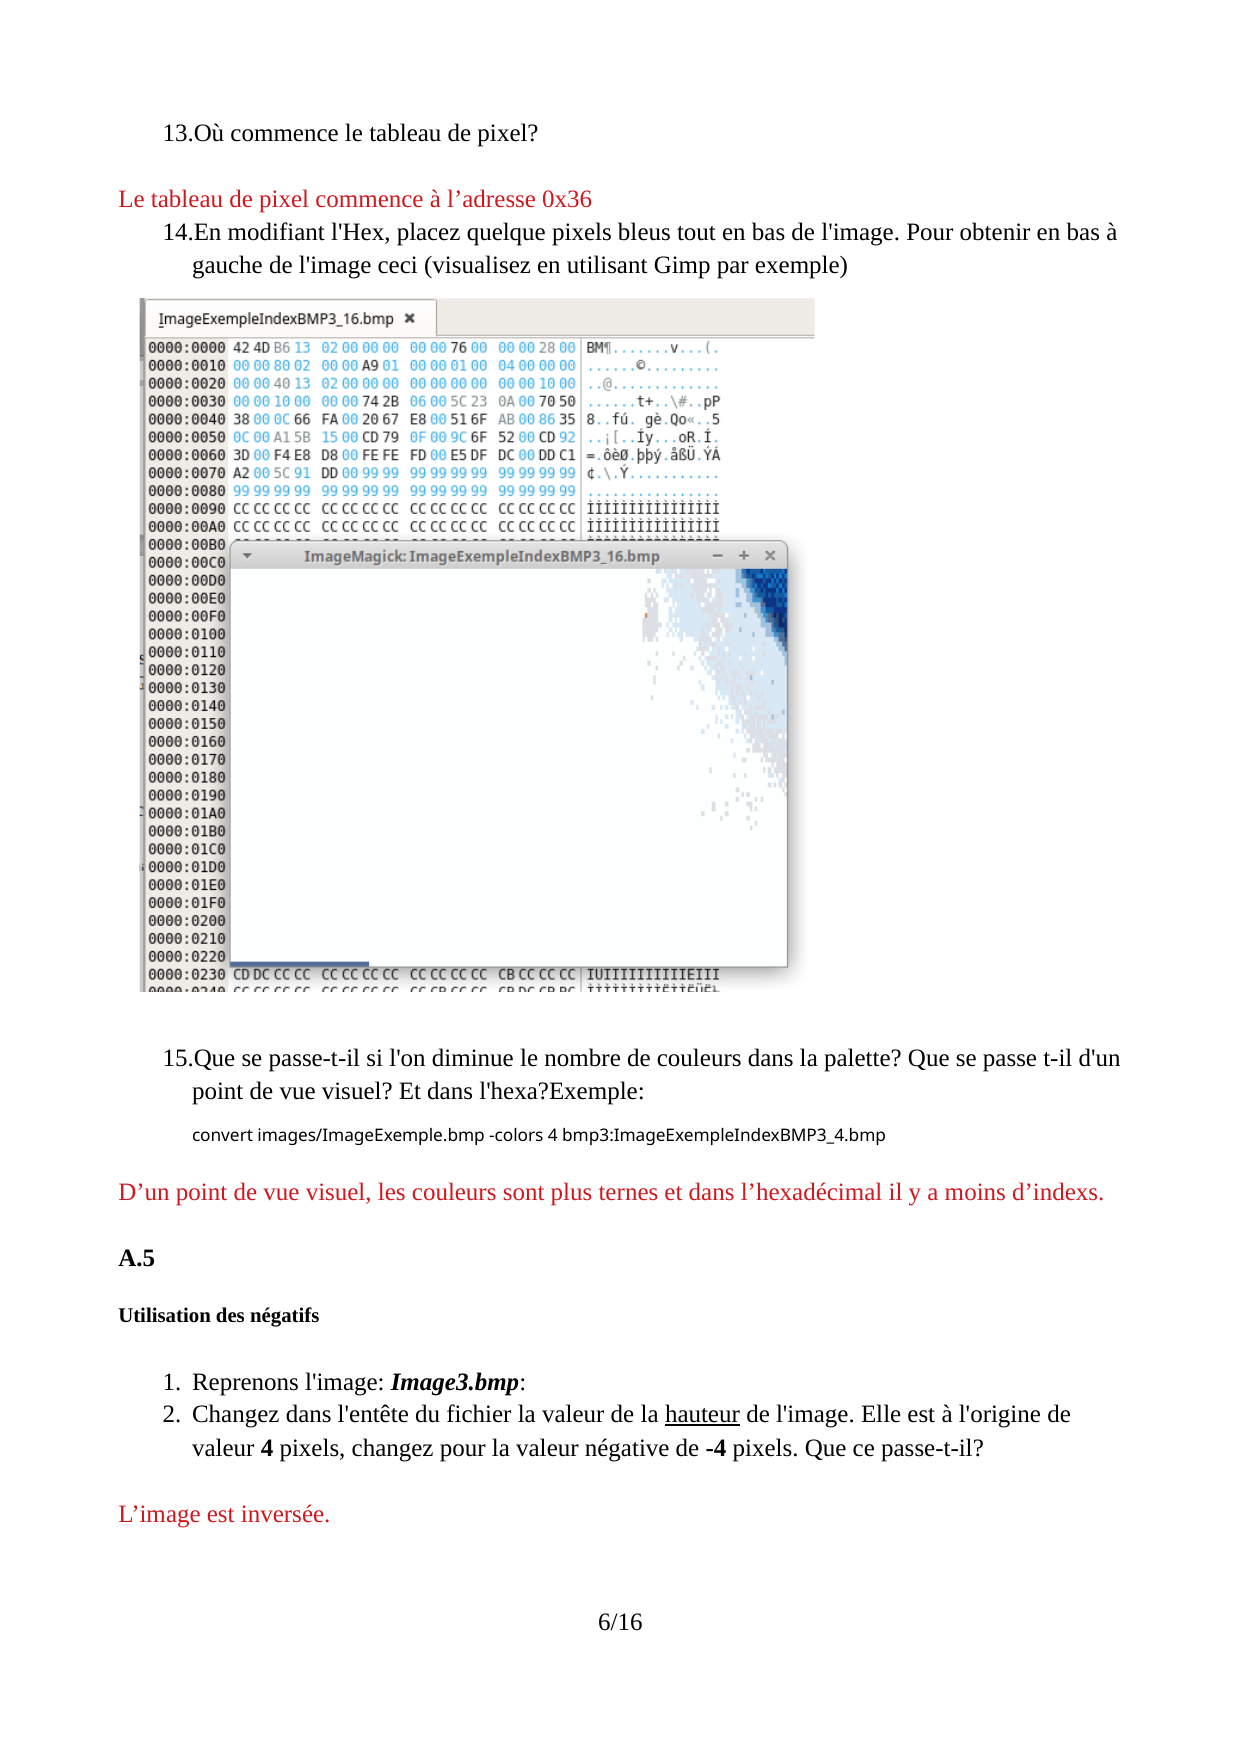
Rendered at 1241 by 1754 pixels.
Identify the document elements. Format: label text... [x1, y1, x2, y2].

picture [532, 298, 815, 992]
list Où commence le tableau de pixel? [162, 118, 1122, 147]
list convert images/ImageExemple.bmp -colors 4 bmp3:ImageExempleIndexBMP3_4.bmp [162, 1123, 1122, 1147]
list Changez dans l'entête du fichier la valeur de la hauteur de l'image. Elle est à l'origine de valeur 4 pixels, changez pour la valeur négative de -4 pixels. Que ce passe-t-il? [162, 1399, 1122, 1461]
text D’un point de vue visuel, les couleurs sont plus ternes et dans l’hexadécimal il y a moins d’indexs. [118, 1177, 1122, 1206]
subtitle Utilisation des négatifs [118, 1303, 1122, 1327]
list Reprenons l'image: Image3.bmp: [162, 1367, 1122, 1395]
list Que se passe-t-il si l'on diminue le nombre de couleurs dans la palette? Que se passe t-il d'un point de vue visuel? Et dans l'hexa?Exemple: [162, 1043, 1122, 1104]
text Le tableau de pixel commence à l’adresse 0x36 [118, 184, 1122, 213]
text L’image est inversée. [118, 1499, 1122, 1527]
text A.5 [118, 1243, 1122, 1272]
list En modifiant l'Hex, placez quelque pixels bleus tout en bas de l'image. Pour obtenir en bas à gauche de l'image ceci (visualisez en utilisant Gimp par exemple) [162, 217, 1122, 279]
